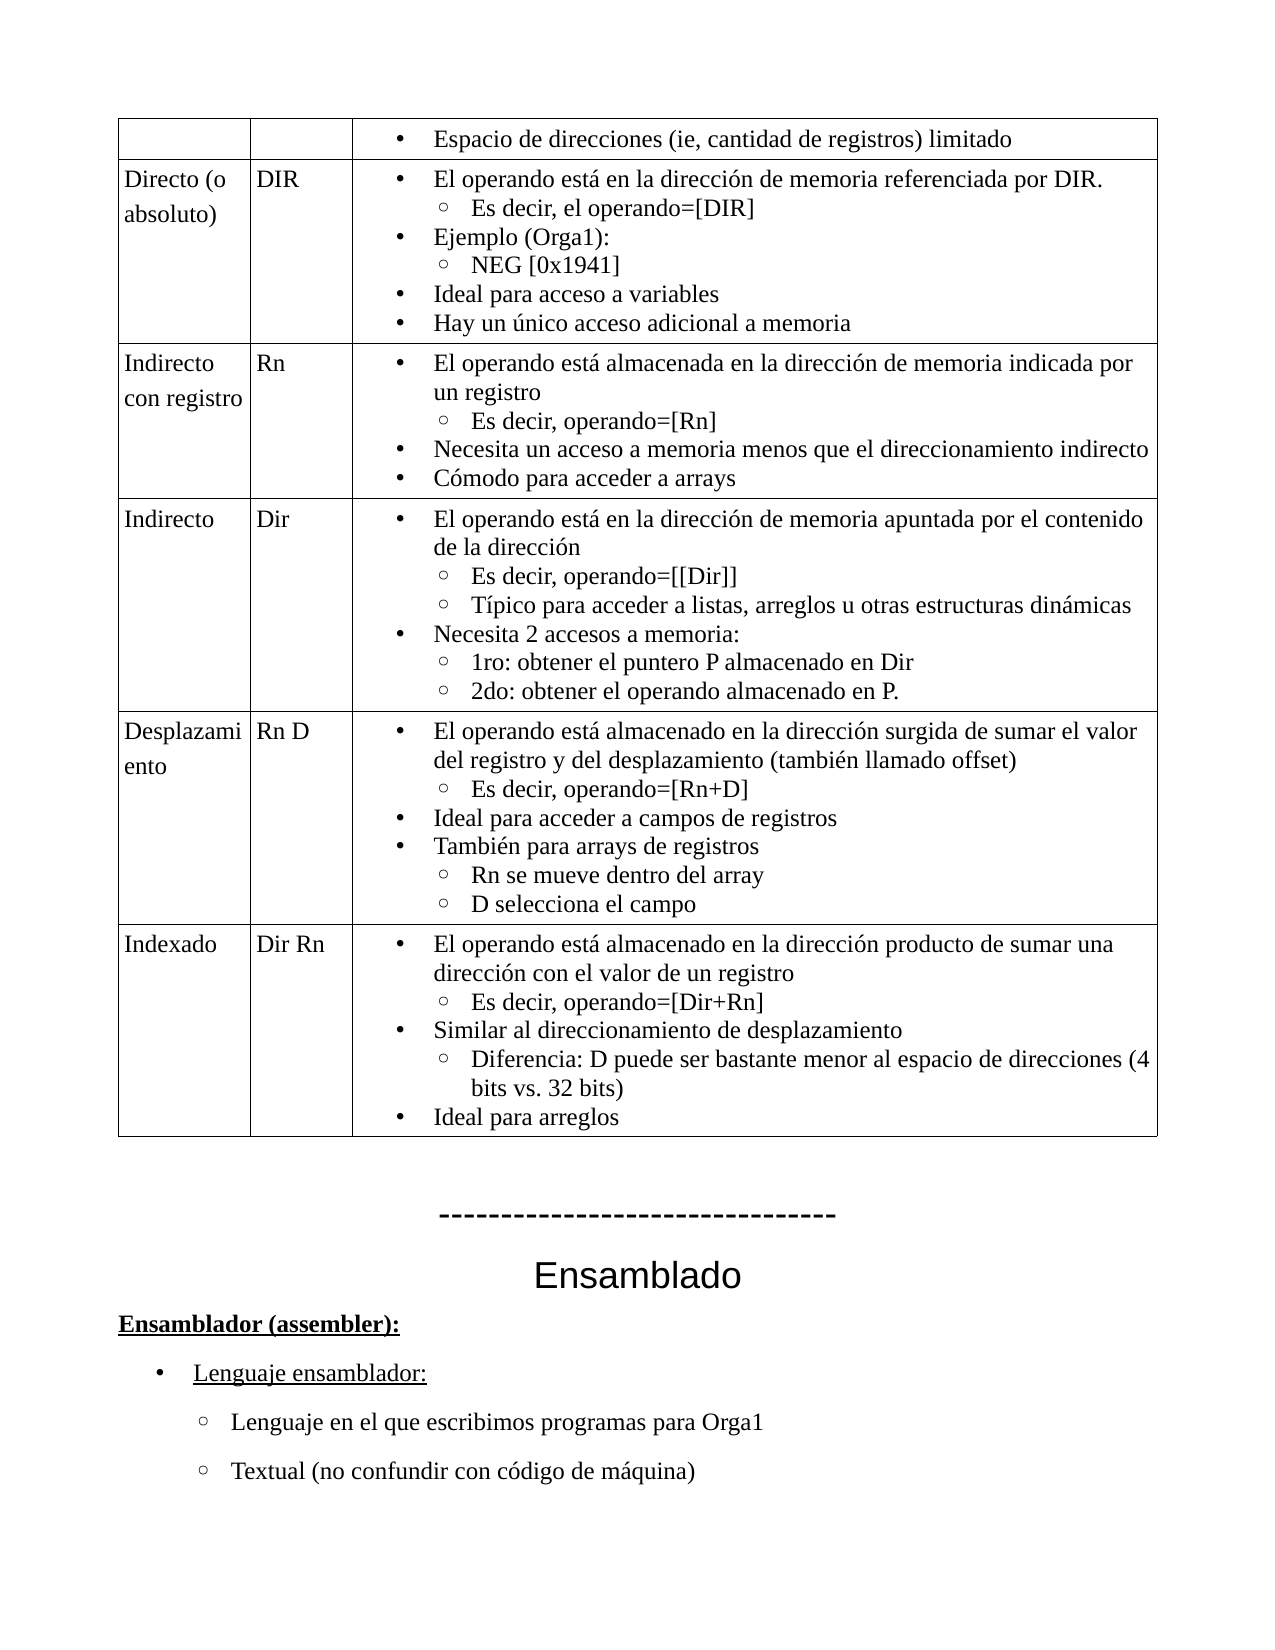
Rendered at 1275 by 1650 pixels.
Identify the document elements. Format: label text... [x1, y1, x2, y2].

table_cell [251, 119, 352, 158]
table_cell Dir Rn [251, 925, 352, 1136]
table_cell Desplazamiento [119, 712, 250, 923]
table_cell [119, 119, 250, 158]
table_cell DIR [251, 160, 352, 342]
table_cell El operando está almacenado en la dirección producto de sumar una dirección con el valor de un registro Es decir, operando=[Dir+Rn] Similar al direccionamiento de desplazamiento Diferencia: D puede ser bastante menor al espacio de direcciones (4 bits vs. 32 bits) Ideal para arreglos [353, 925, 1157, 1136]
table_cell El operando está almacenado en la dirección surgida de sumar el valor del registro y del desplazamiento (también llamado offset) Es decir, operando=[Rn+D] Ideal para acceder a campos de registros También para arrays de registros Rn se mueve dentro del array D selecciona el campo [353, 712, 1157, 923]
table_cell Rn D [251, 712, 352, 923]
table_cell El operando está en un registro del CPU Es decir, operando=registro Ejemplo (Orga1): NOT R0 Instrucción corta y rápida No requiere acceso a memoria (ya está el operando en el CPU) Espacio de direcciones (ie, cantidad de registros) limitado [353, 119, 1157, 158]
list Textual (no confundir con código de máquina) [193, 1456, 1157, 1485]
table_cell El operando está en la dirección de memoria apuntada por el contenido de la dirección Es decir, operando=[[Dir]] Típico para acceder a listas, arreglos u otras estructuras dinámicas Necesita 2 accesos a memoria: 1ro: obtener el puntero P almacenado en Dir 2do: obtener el operando almacenado en P. [353, 499, 1157, 711]
table_cell Indexado [119, 925, 250, 1136]
subtitle -------------------------------- [118, 1192, 1157, 1235]
list Lenguaje en el que escribimos programas para Orga1 [193, 1407, 1157, 1436]
table_cell Directo (o absoluto) [119, 160, 250, 342]
table_cell Indirecto [119, 499, 250, 711]
table_cell El operando está en la dirección de memoria referenciada por DIR. Es decir, el operando=[DIR] Ejemplo (Orga1): NEG [0x1941] Ideal para acceso a variables Hay un único acceso adicional a memoria [353, 160, 1157, 342]
text Ensamblador (assembler): [118, 1309, 1157, 1338]
table_cell El operando está almacenada en la dirección de memoria indicada por un registro Es decir, operando=[Rn] Necesita un acceso a memoria menos que el direccionamiento indirecto Cómodo para acceder a arrays [353, 344, 1157, 498]
table_cell Rn [251, 344, 352, 498]
list Lenguaje ensamblador: [156, 1358, 1157, 1387]
table_cell Dir [251, 499, 352, 711]
subtitle Ensamblado [118, 1253, 1157, 1297]
table_cell Indirecto con registro [119, 344, 250, 498]
